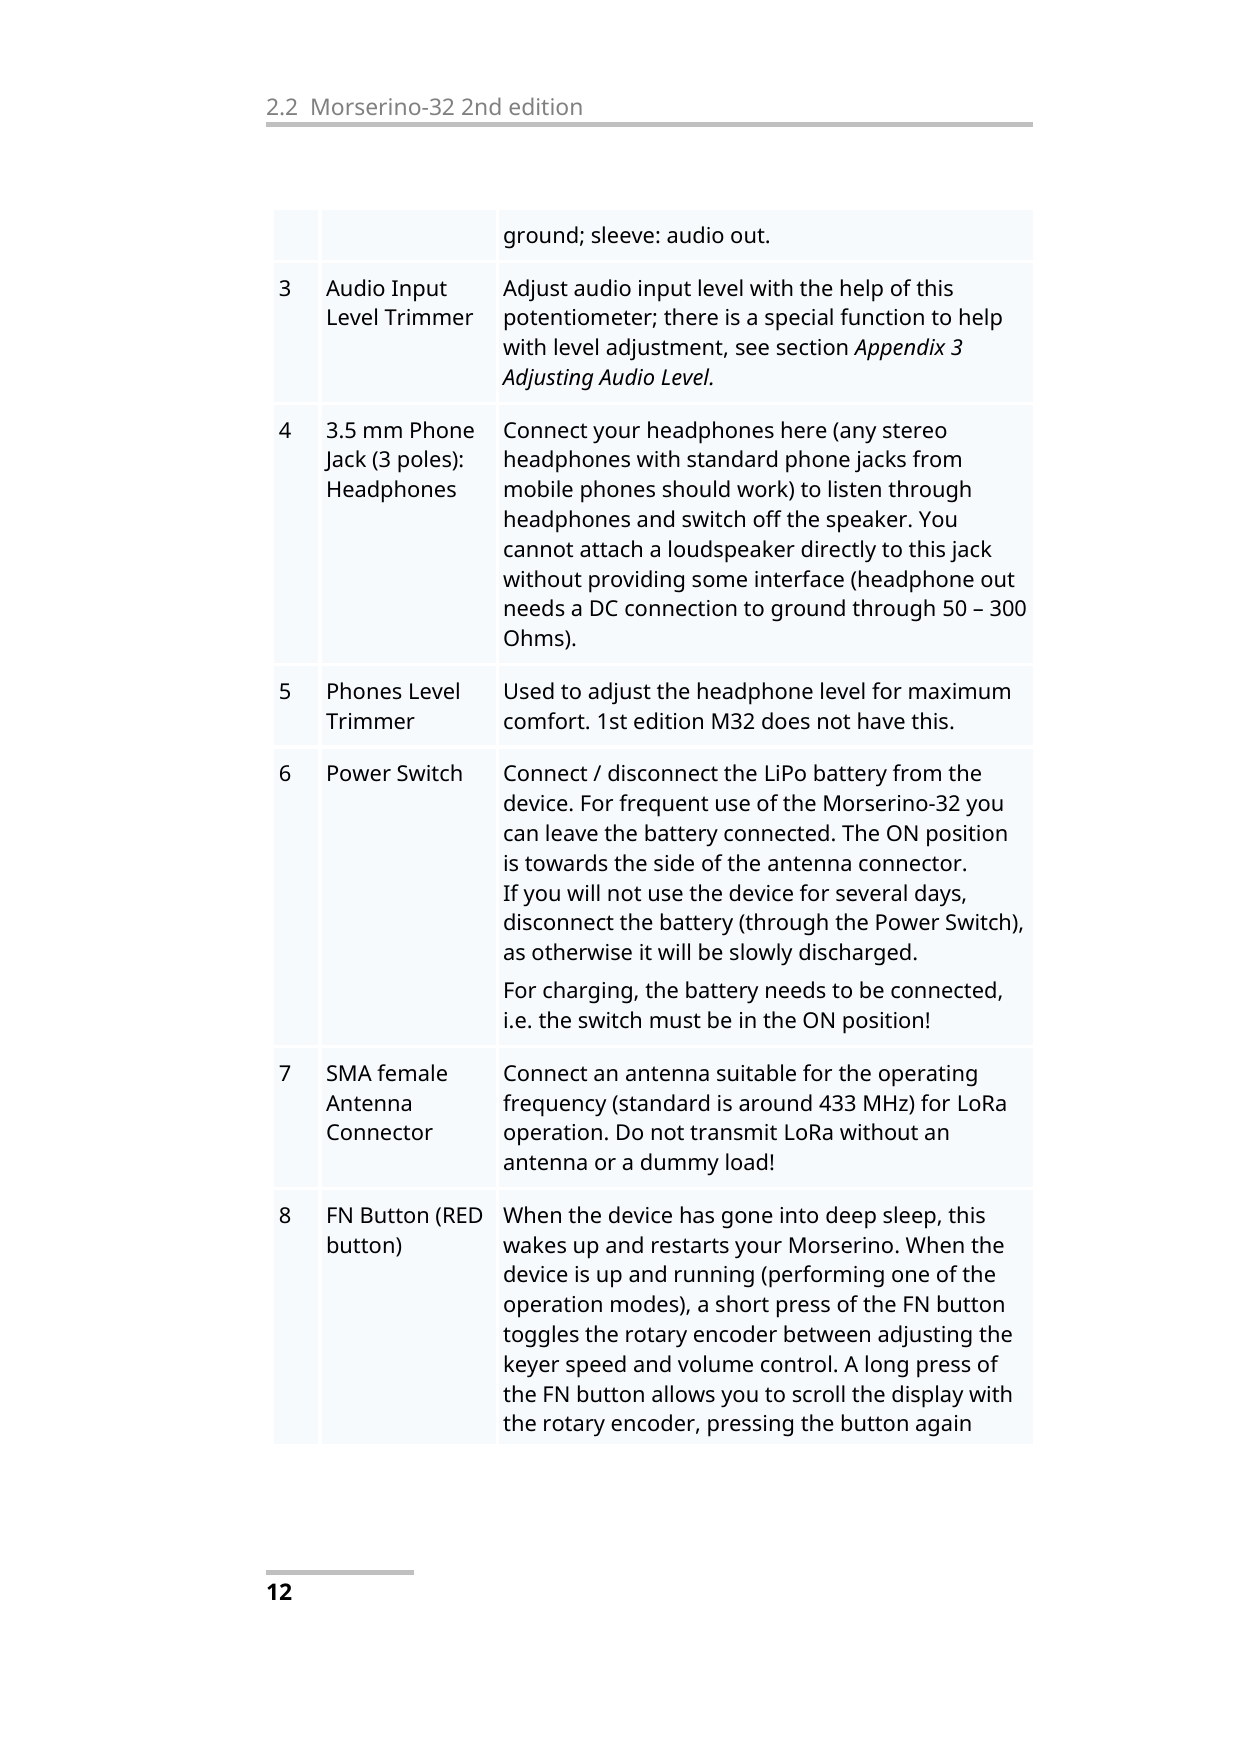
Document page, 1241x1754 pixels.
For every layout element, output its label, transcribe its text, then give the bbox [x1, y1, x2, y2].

table_cell 5 [274, 666, 318, 745]
table_cell Connect your headphones here (any stereo headphones with standard phone jacks from mobile phones should work) to listen through headphones and switch off the speaker. You cannot attach a loudspeaker directly to this jack without providing some interface (headphone out needs a DC connection to ground through 50 – 300 Ohms). [499, 405, 1033, 663]
table_cell SMA female Antenna Connector [322, 1048, 496, 1187]
table_cell When the device has gone into deep sleep, this wakes up and restarts your Morserino. When the device is up and running (performing one of the operation modes), a short press of the FN button toggles the rotary encoder between adjusting the keyer speed and volume control. A long press of the FN button allows you to scroll the display with the rotary encoder, pressing the button again [499, 1190, 1033, 1444]
table_cell Used to adjust the headphone level for maximum comfort. 1st edition M32 does not have this. [499, 666, 1033, 745]
table_cell FN Button (RED button) [322, 1190, 496, 1444]
table_cell Audio Input Level Trimmer [322, 263, 496, 402]
table_cell 3.5 mm Phone Jack (3 poles): Headphones [322, 405, 496, 663]
table_cell Phones Level Trimmer [322, 666, 496, 745]
table_cell 3 [274, 263, 318, 402]
table_cell 4 [274, 405, 318, 663]
table_cell ground; sleeve: audio out. [499, 210, 1033, 259]
table_cell Connect an antenna suitable for the operating frequency (standard is around 433 MHz) for LoRa operation. Do not transmit LoRa without an antenna or a dummy load! [499, 1048, 1033, 1187]
table_cell 6 [274, 749, 318, 1045]
table_cell Power Switch [322, 749, 496, 1045]
table_cell [322, 210, 496, 259]
table_cell Connect / disconnect the LiPo battery from the device. For frequent use of the Morserino-32 you can leave the battery connected. The ON position is towards the side of the antenna connector. If you will not use the device for several days, disconnect the battery (through the Power Switch), as otherwise it will be slowly discharged. For charging, the battery needs to be connected, i.e. the switch must be in the ON position! [499, 749, 1033, 1045]
table_cell 8 [274, 1190, 318, 1444]
table_cell [274, 210, 318, 259]
table_cell Adjust audio input level with the help of this potentiometer; there is a special function to help with level adjustment, see section Appendix 3 Adjusting Audio Level. [499, 263, 1033, 402]
table_cell 7 [274, 1048, 318, 1187]
